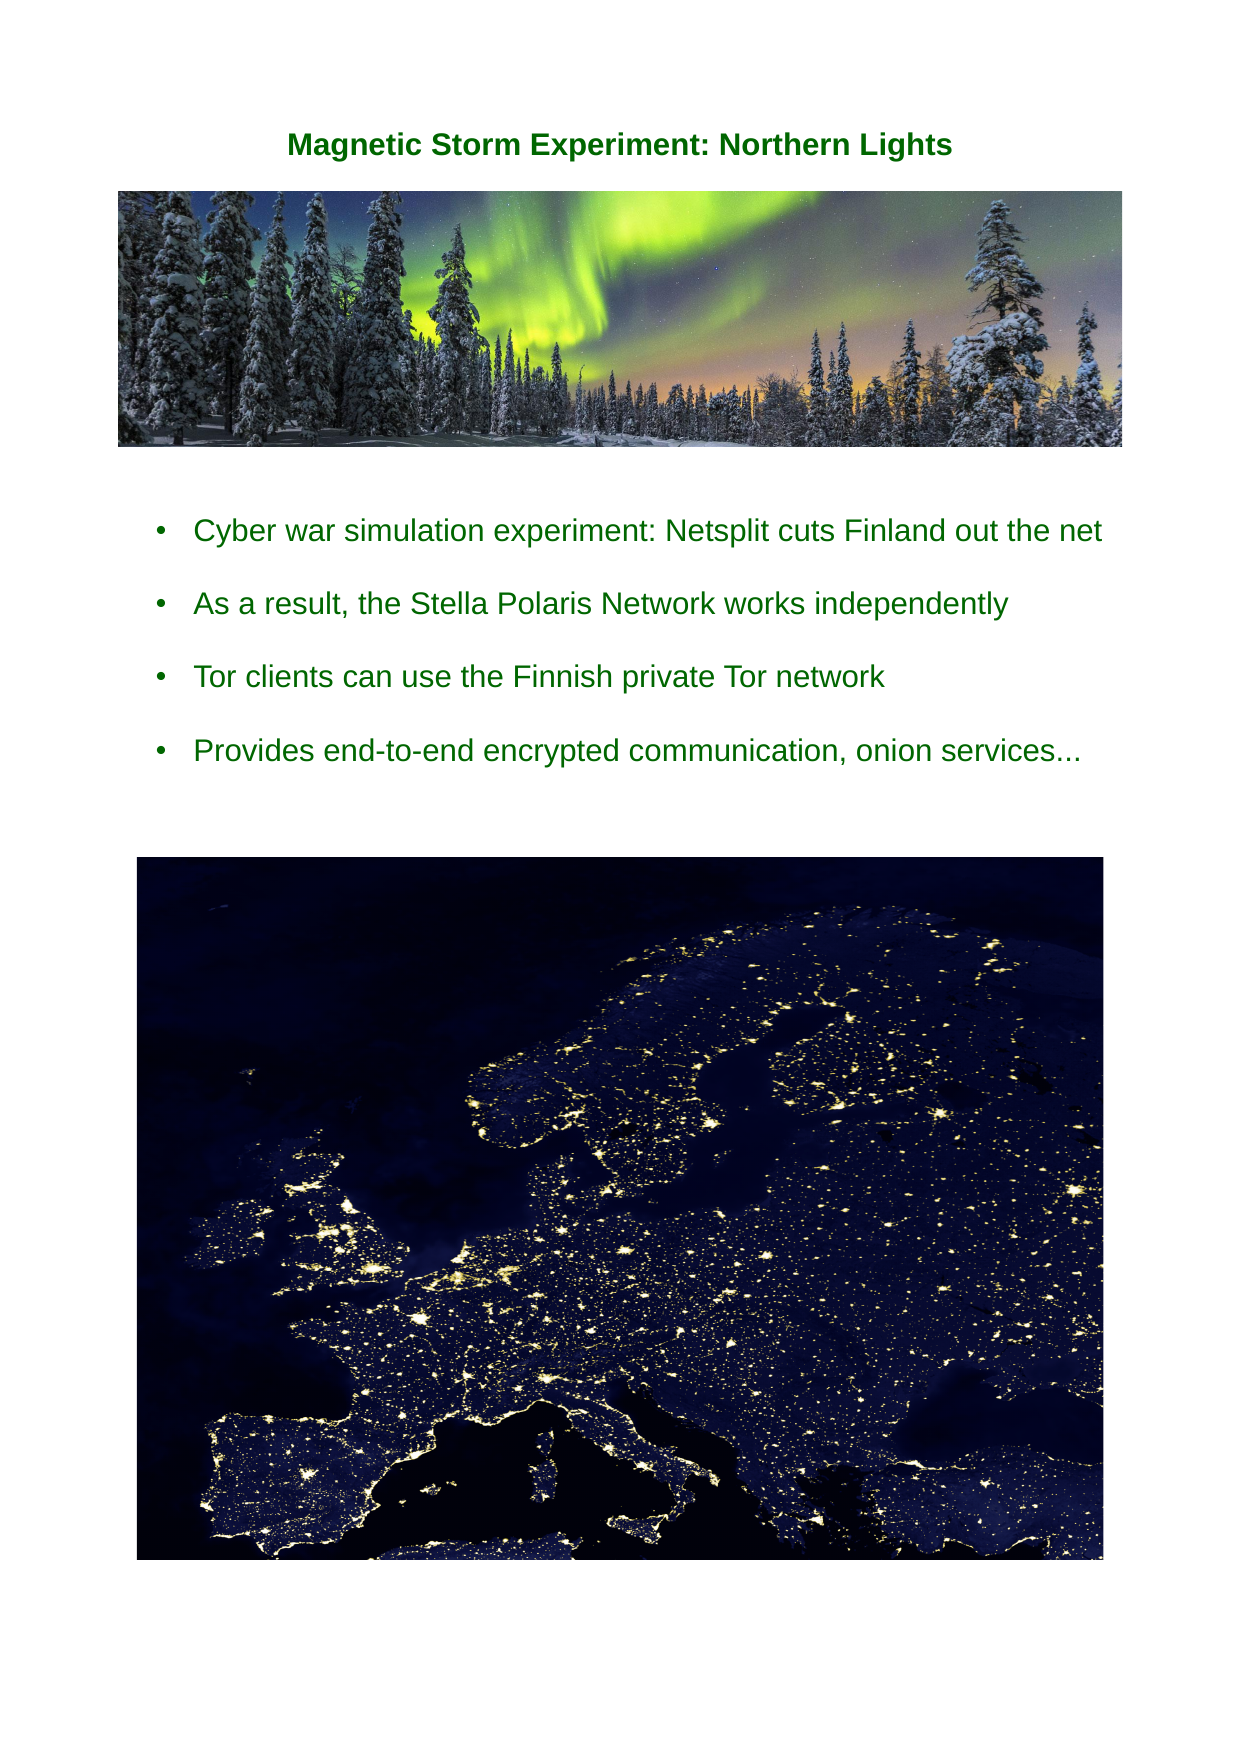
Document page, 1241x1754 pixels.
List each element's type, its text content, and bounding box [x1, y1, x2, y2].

picture [136, 857, 1104, 1560]
list As a result, the Stella Polaris Network works independently [156, 578, 1122, 621]
list Cyber war simulation experiment: Netsplit cuts Finland out the net [156, 504, 1122, 548]
picture [118, 191, 1123, 447]
list Provides end-to-end encrypted communication, onion services... [156, 724, 1122, 768]
list Magnetic Storm Experiment: Northern Lights [118, 118, 1122, 162]
list Tor clients can use the Finnish private Tor network [156, 651, 1122, 695]
